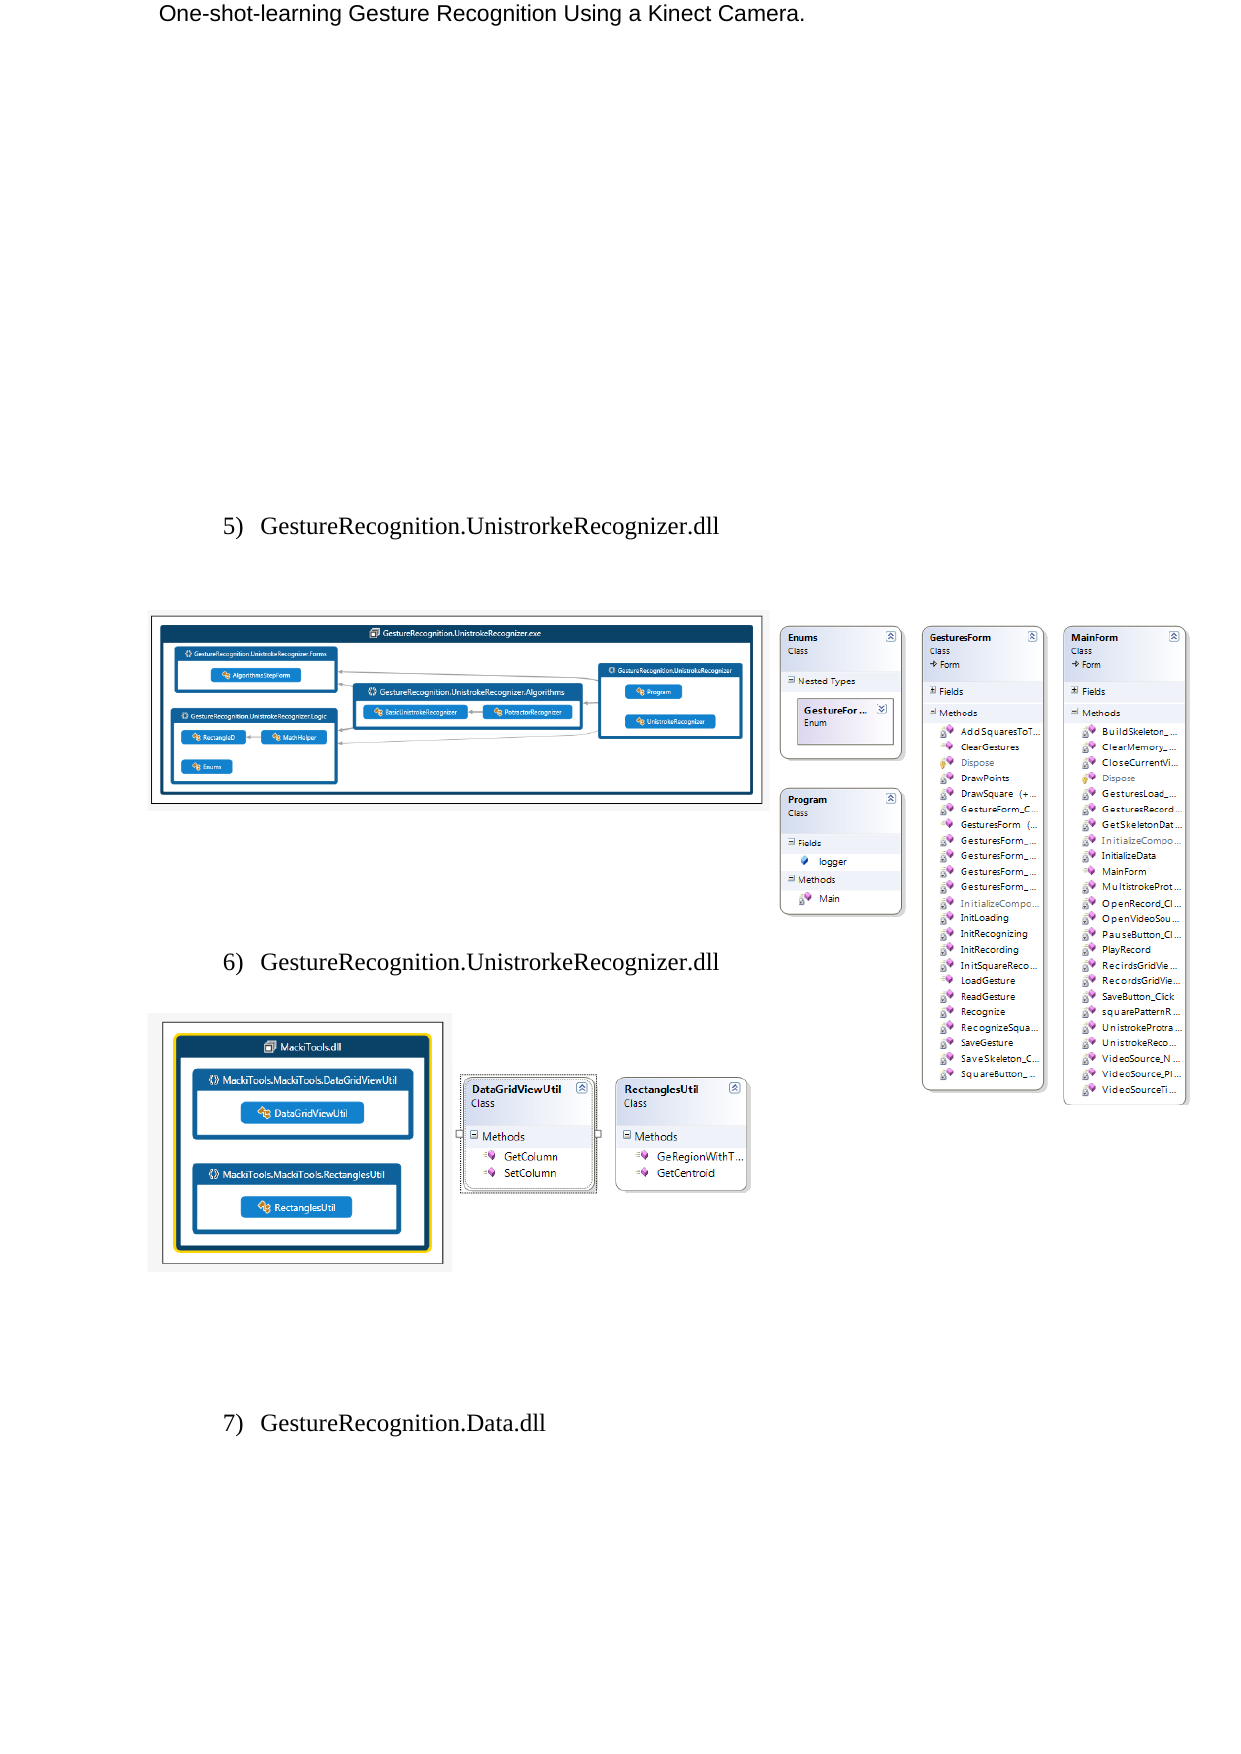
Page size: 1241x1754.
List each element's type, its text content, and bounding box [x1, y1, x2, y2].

list GestureRecognition.UnistrorkeRecognizer.dll [223, 511, 1093, 539]
list GestureRecognition.UnistrorkeRecognizer.dll [223, 947, 766, 976]
list GestureRecognition.Data.dll [223, 1408, 1093, 1437]
